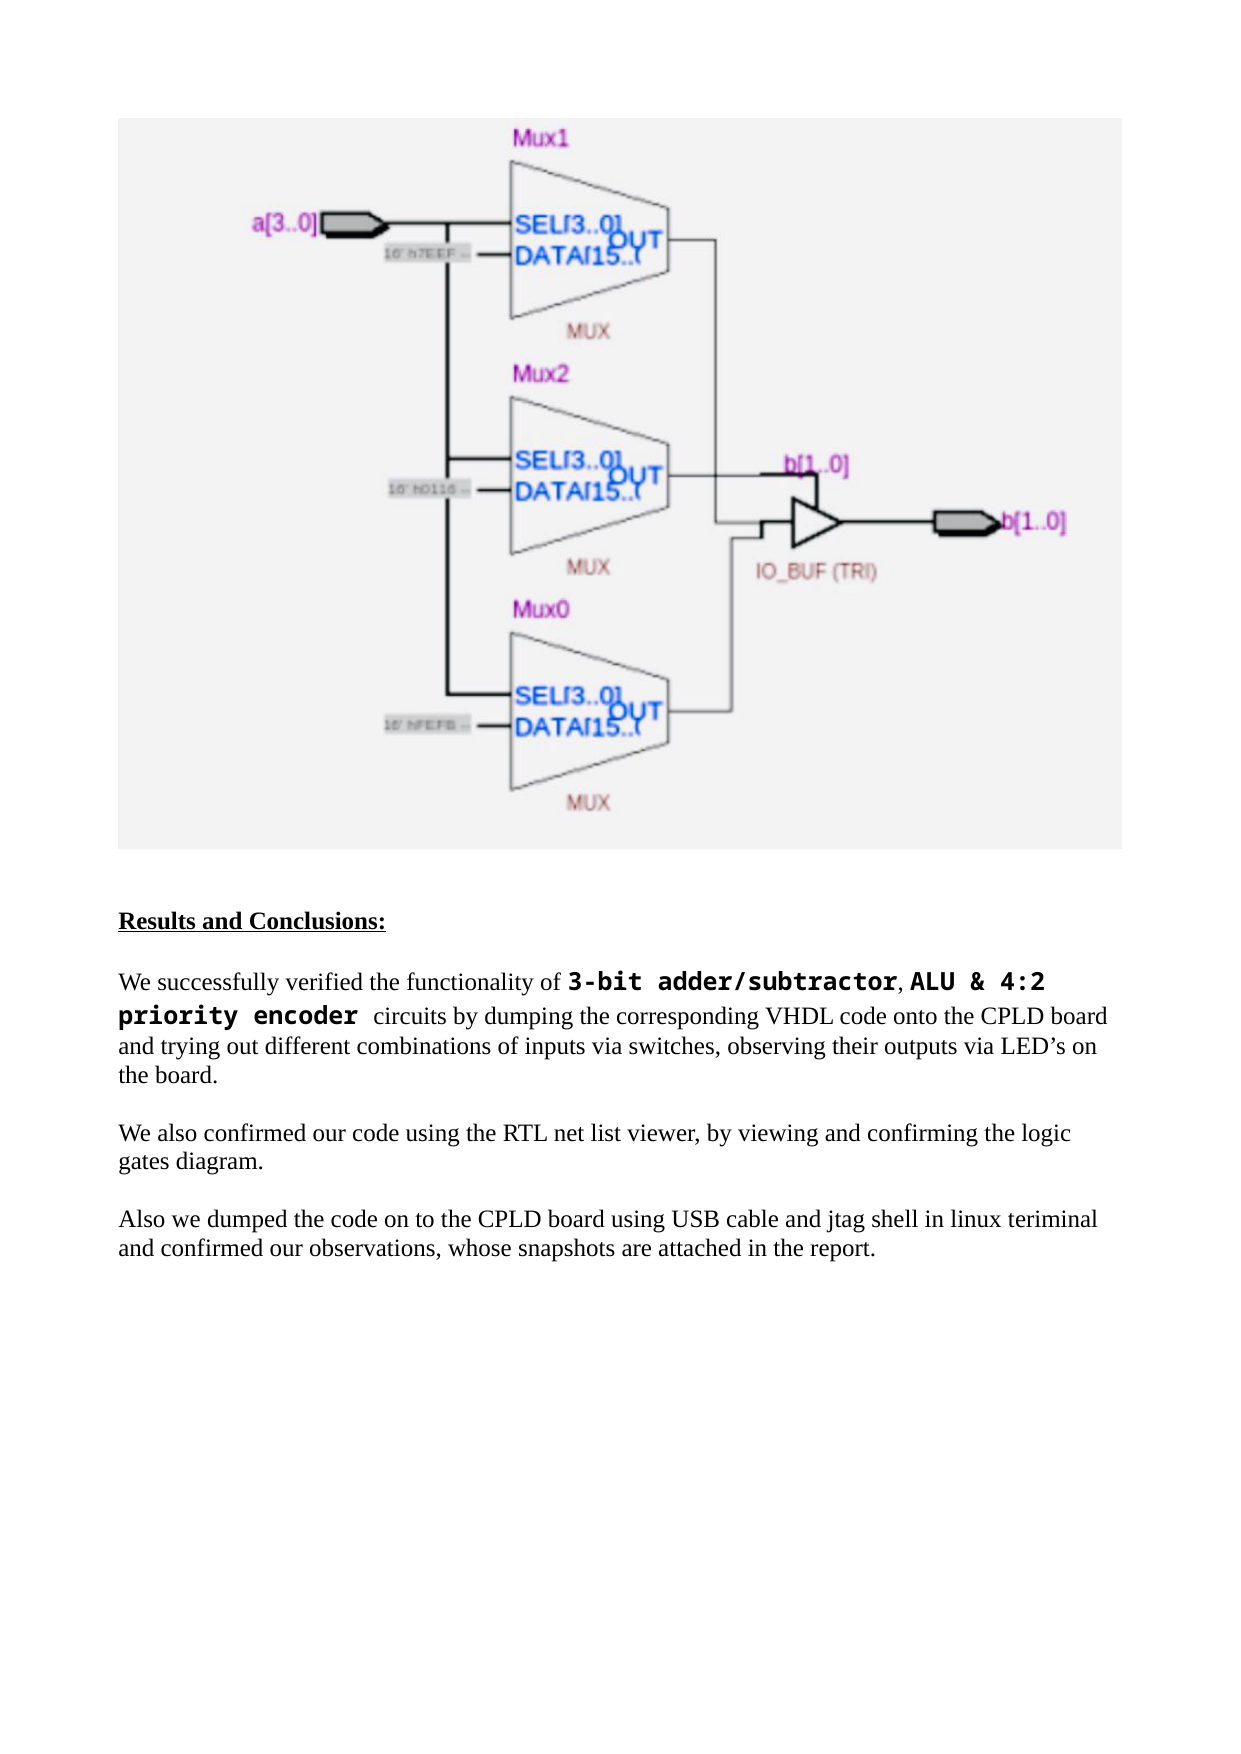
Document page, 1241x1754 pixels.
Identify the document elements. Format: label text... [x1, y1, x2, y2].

text We also confirmed our code using the RTL net list viewer, by viewing and confirming the logic gates diagram. [118, 1118, 1122, 1175]
text Results and Conclusions: [118, 906, 1122, 934]
text Also we dumped the code on to the CPLD board using USB cable and jtag shell in linux teriminal and confirmed our observations, whose snapshots are attached in the report. [118, 1204, 1122, 1261]
text We successfully verified the functionality of 3-bit adder/subtractor, ALU & 4:2 priority encoder circuits by dumping the corresponding VHDL code onto the CPLD board and trying out different combinations of inputs via switches, observing their outputs via LED’s on the board. [118, 963, 1122, 1089]
picture [118, 118, 1123, 849]
